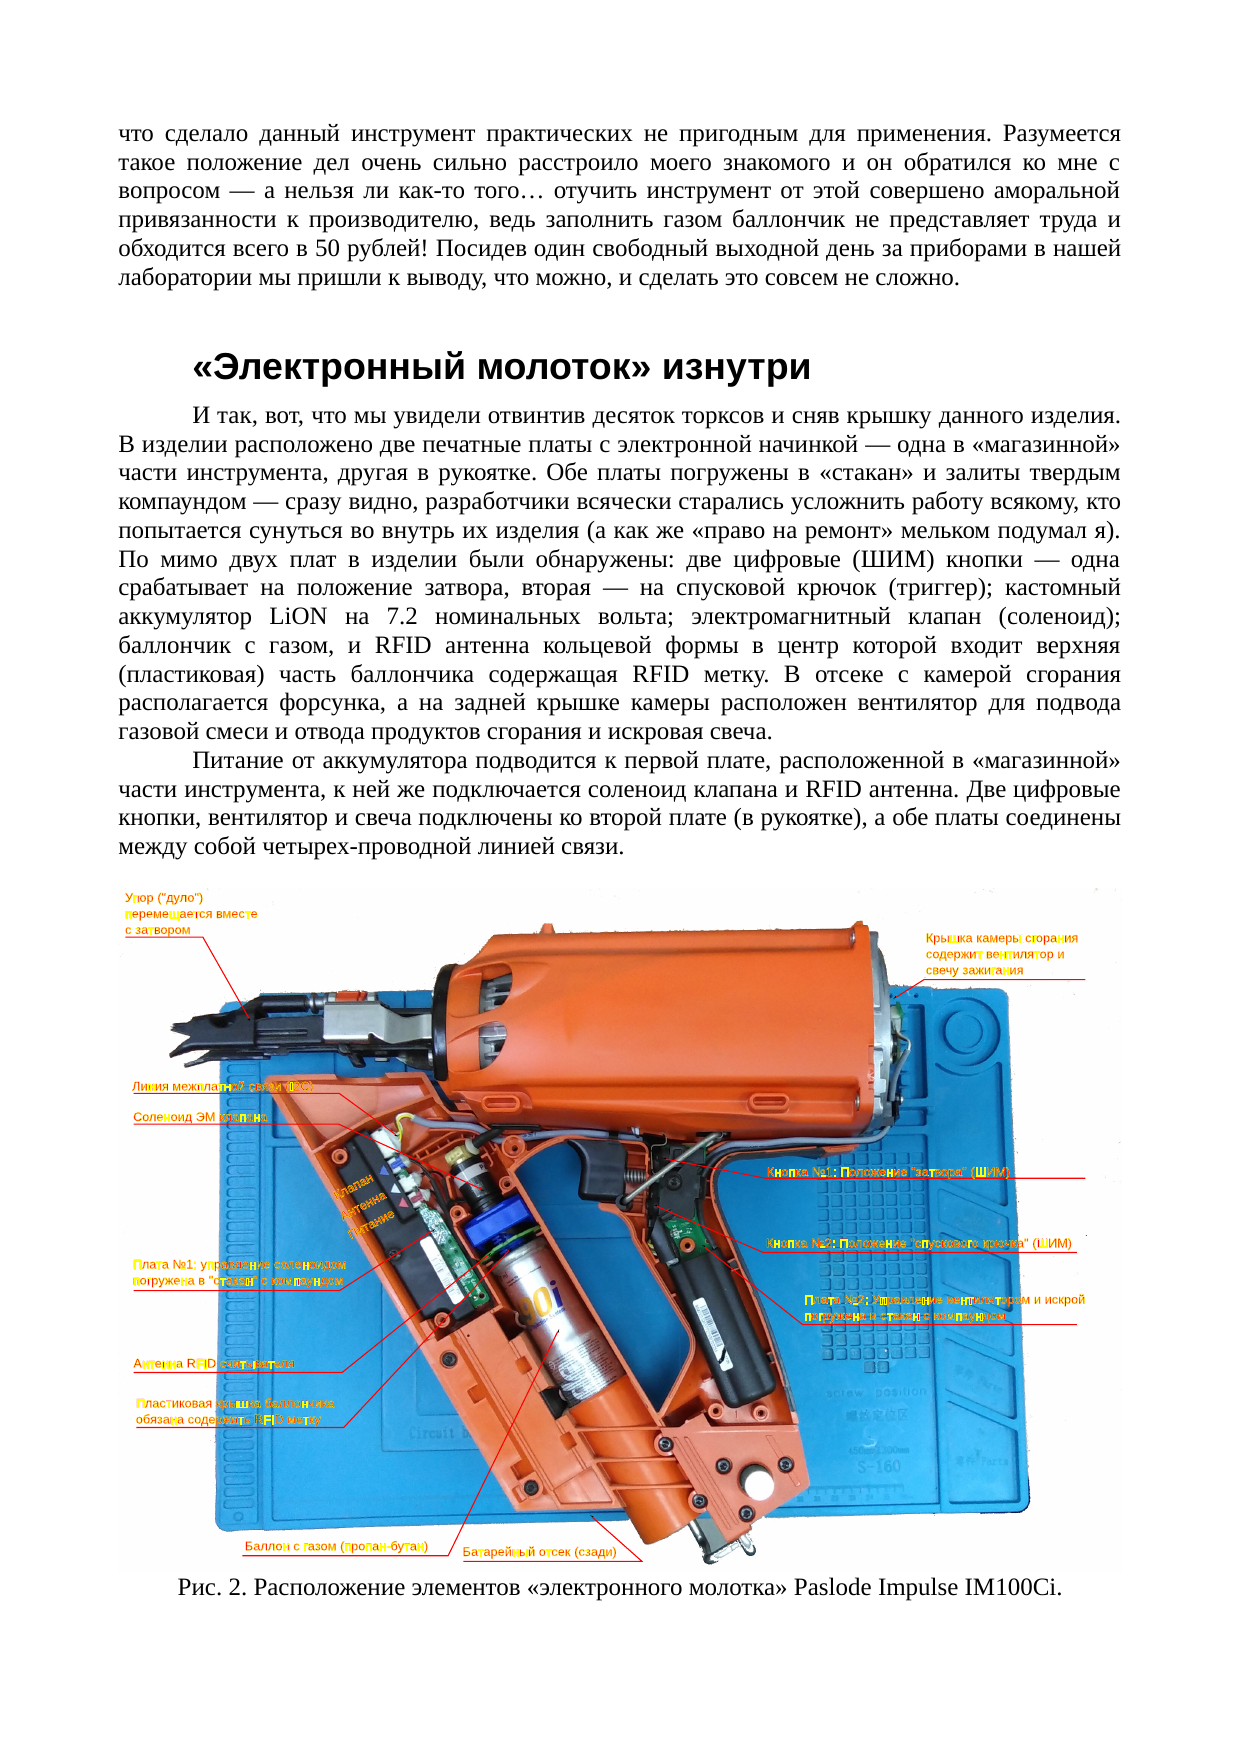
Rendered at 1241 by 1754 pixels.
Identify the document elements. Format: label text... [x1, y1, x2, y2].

text И так, вот, что мы увидели отвинтив десяток торксов и сняв крышку данного изделия. В изделии расположено две печатные платы с электронной начинкой — одна в «магазинной» части инструмента, другая в рукоятке. Обе платы погружены в «стакан» и залиты твердым компаундом — сразу видно, разработчики всячески старались усложнить работу всякому, кто попытается сунуться во внутрь их изделия (а как же «право на ремонт» мельком подумал я). По мимо двух плат в изделии были обнаружены: две цифровые (ШИМ) кнопки — одна срабатывает на положение затвора, вторая — на спусковой крючок (триггер); кастомный аккумулятор LiON на 7.2 номинальных вольта; электромагнитный клапан (соленоид); баллончик с газом, и RFID антенна кольцевой формы в центр которой входит верхняя (пластиковая) часть баллончика содержащая RFID метку. В отсеке с камерой сгорания располагается форсунка, а на задней крышке камеры расположен вентилятор для подвода газовой смеси и отвода продуктов сгорания и искровая свеча. [118, 400, 1122, 745]
text Питание от аккумулятора подводится к первой плате, расположенной в «магазинной» части инструмента, к ней же подключается соленоид клапана и RFID антенна. Две цифровые кнопки, вентилятор и свеча подключены ко второй плате (в рукоятке), а обе платы соединены между собой четырех-проводной линией связи. [118, 745, 1122, 860]
subtitle «Электронный молоток» изнутри [118, 344, 1122, 387]
text что сделало данный инструмент практических не пригодным для применения. Разумеется такое положение дел очень сильно расстроило моего знакомого и он обратился ко мне с вопросом — а нельзя ли как-то того… отучить инструмент от этой совершено аморальной привязанности к производителю, ведь заполнить газом баллончик не представляет труда и обходится всего в 50 рублей! Посидев один свободный выходной день за приборами в нашей лаборатории мы пришли к выводу, что можно, и сделать это совсем не сложно. [118, 118, 1122, 291]
text Рис. 2. Расположение элементов «электронного молотка» Paslode Impulse IM100Ci. [118, 1573, 1122, 1601]
